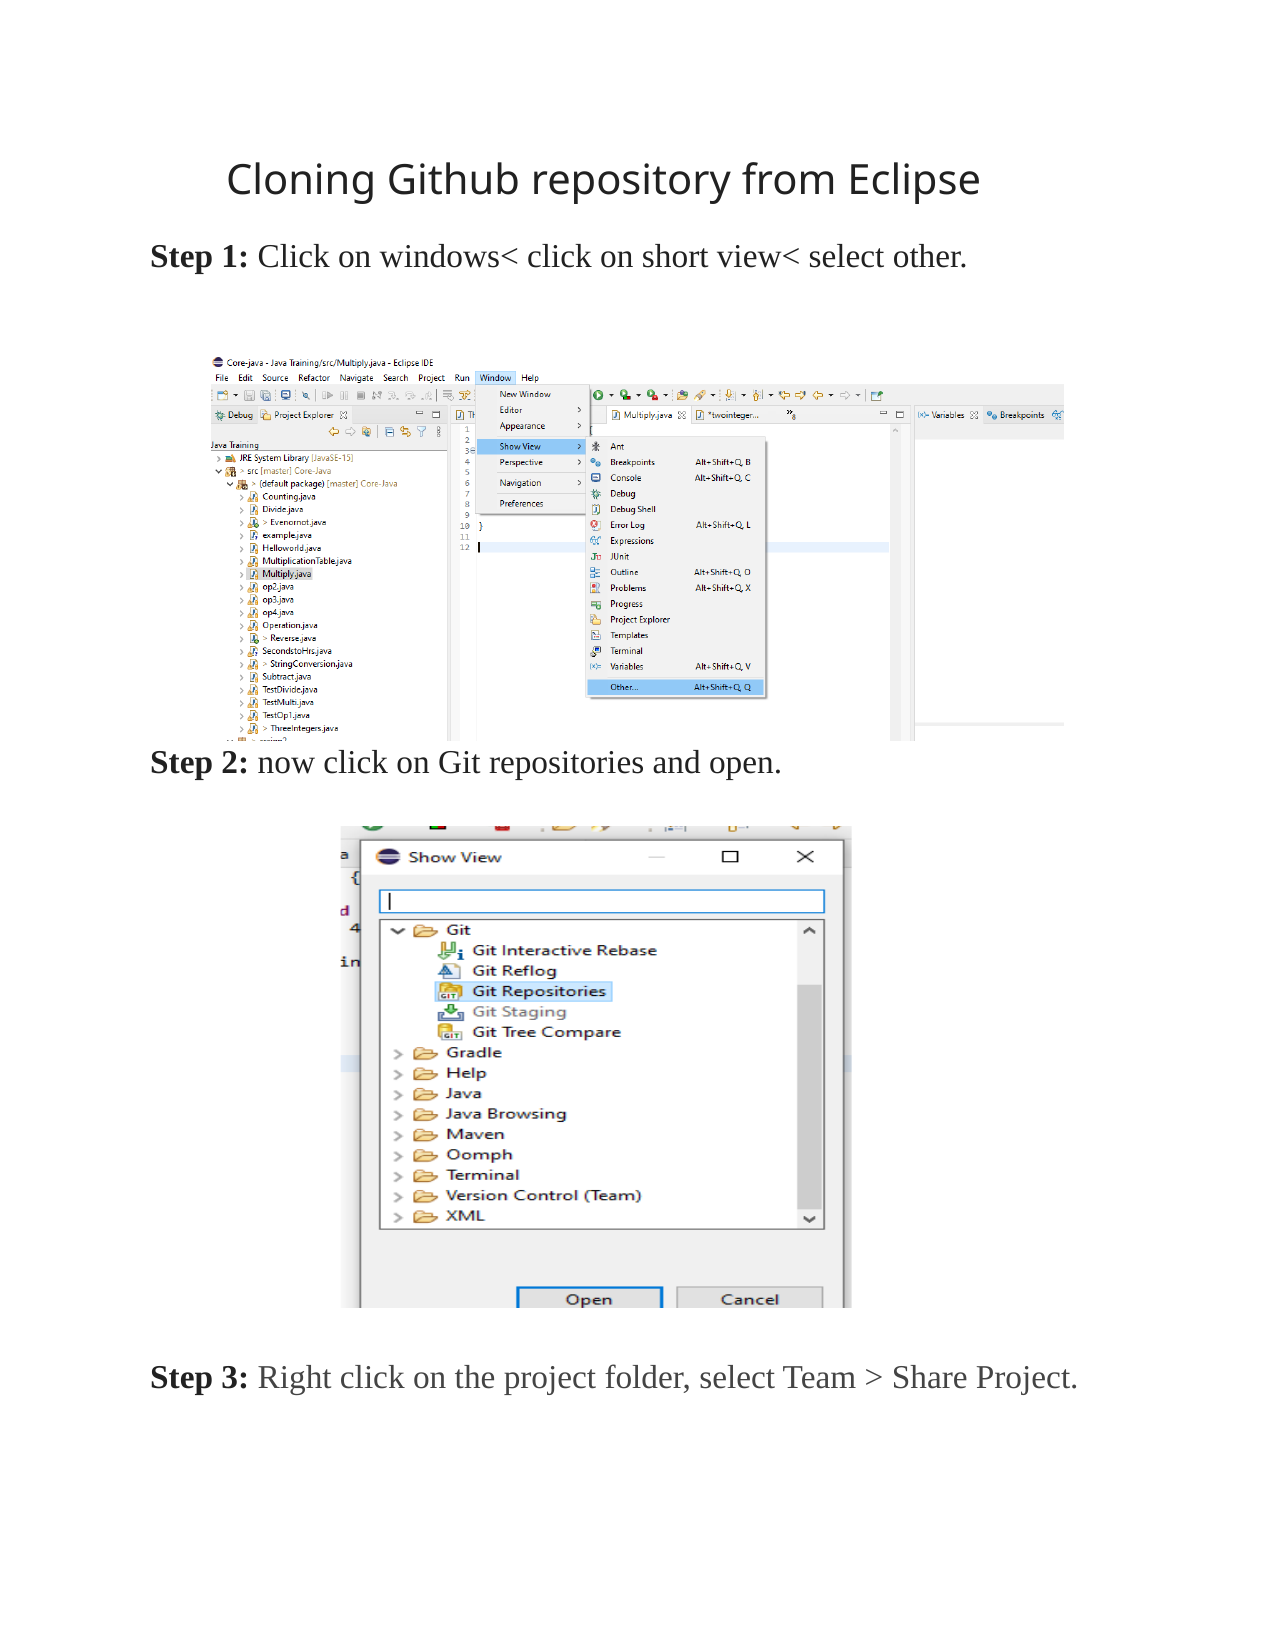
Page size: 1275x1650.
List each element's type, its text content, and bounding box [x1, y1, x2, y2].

text Step 2: now click on Git repositories and open. [150, 743, 1125, 781]
text Step 1: Click on windows< click on short view< select other. [150, 236, 1125, 274]
text Step 3: Right click on the project folder, select Team > Share Project. [150, 1357, 1125, 1396]
picture [211, 354, 1064, 741]
text Cloning Github repository from Eclipse [150, 150, 1125, 207]
picture [351, 826, 835, 1308]
